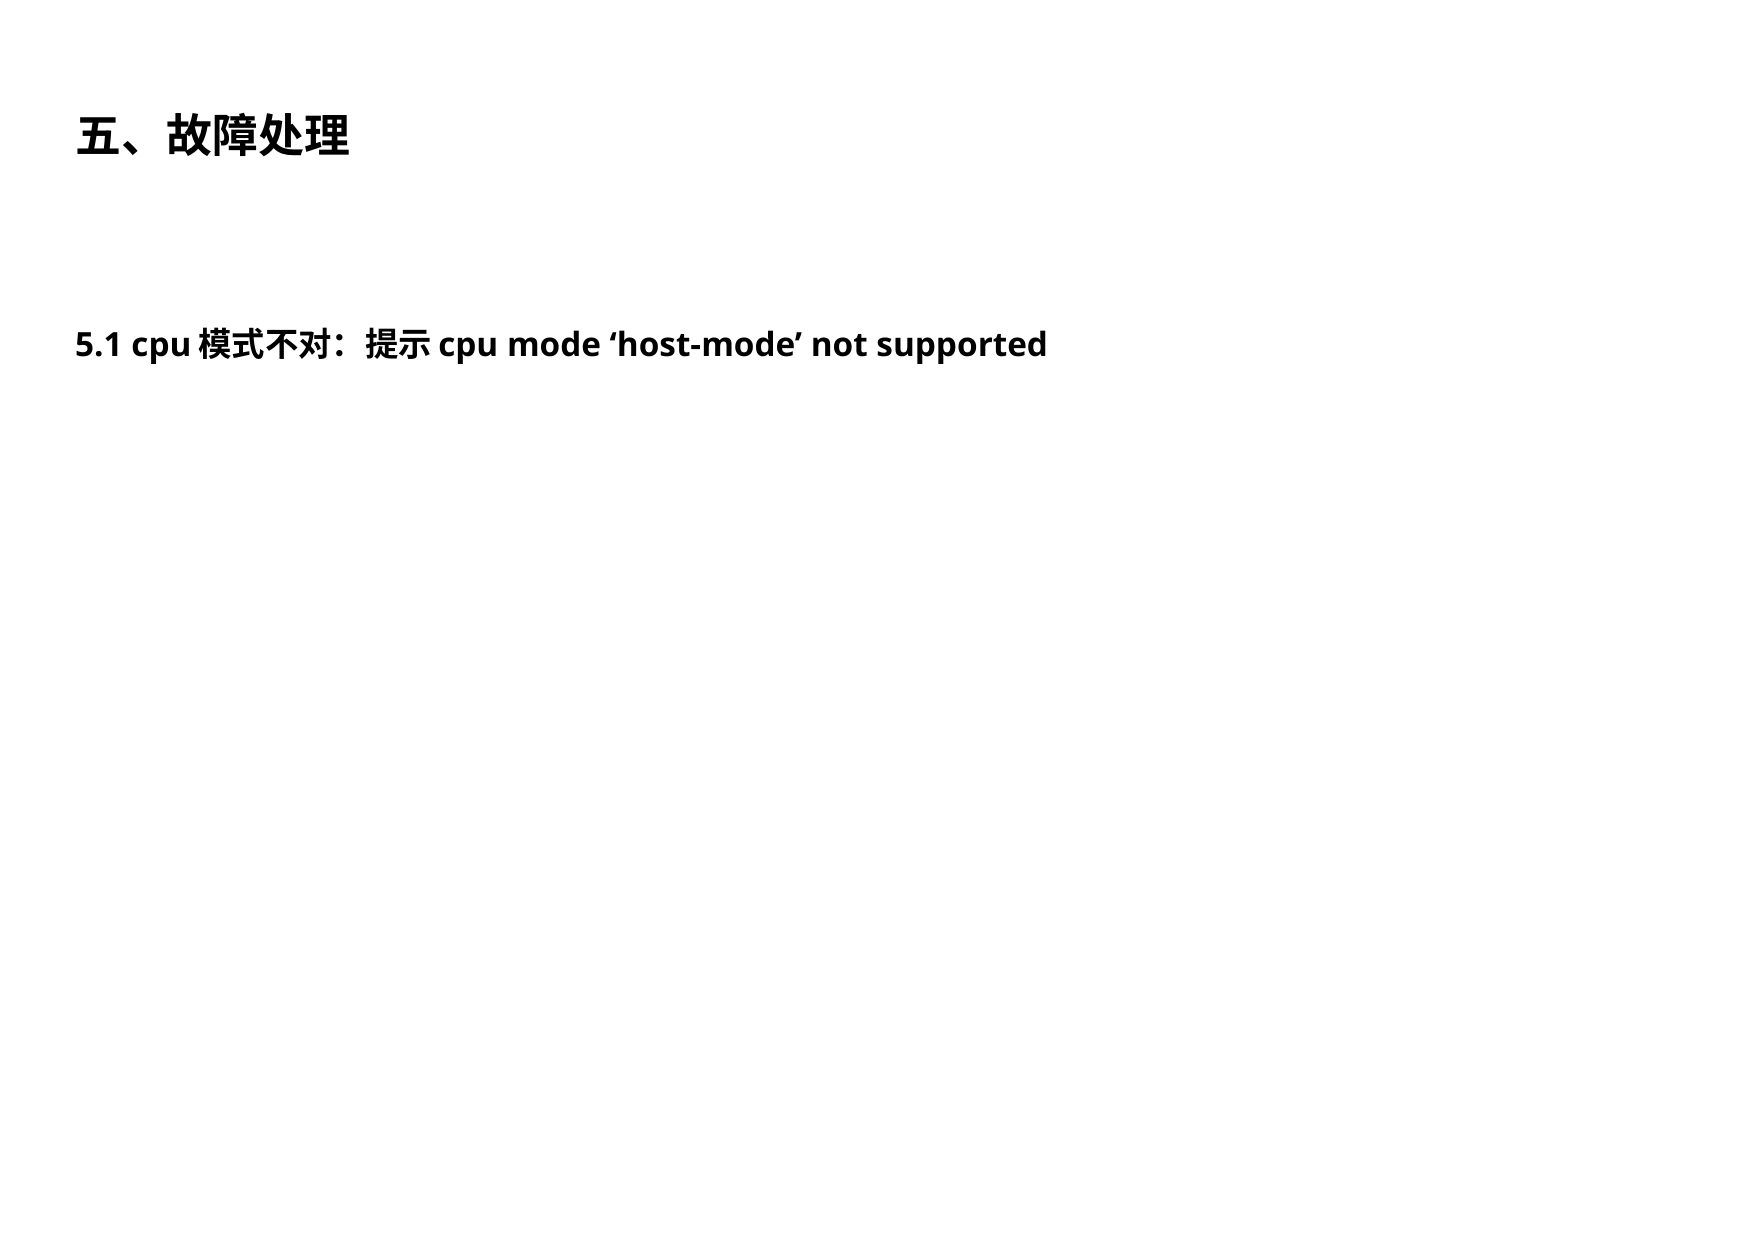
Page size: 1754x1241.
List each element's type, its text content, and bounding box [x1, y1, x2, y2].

subtitle 五、故障处理 [75, 84, 1679, 181]
subtitle 5.1 cpu模式不对：提示cpu mode ‘host-mode’ not supported [75, 309, 1679, 374]
